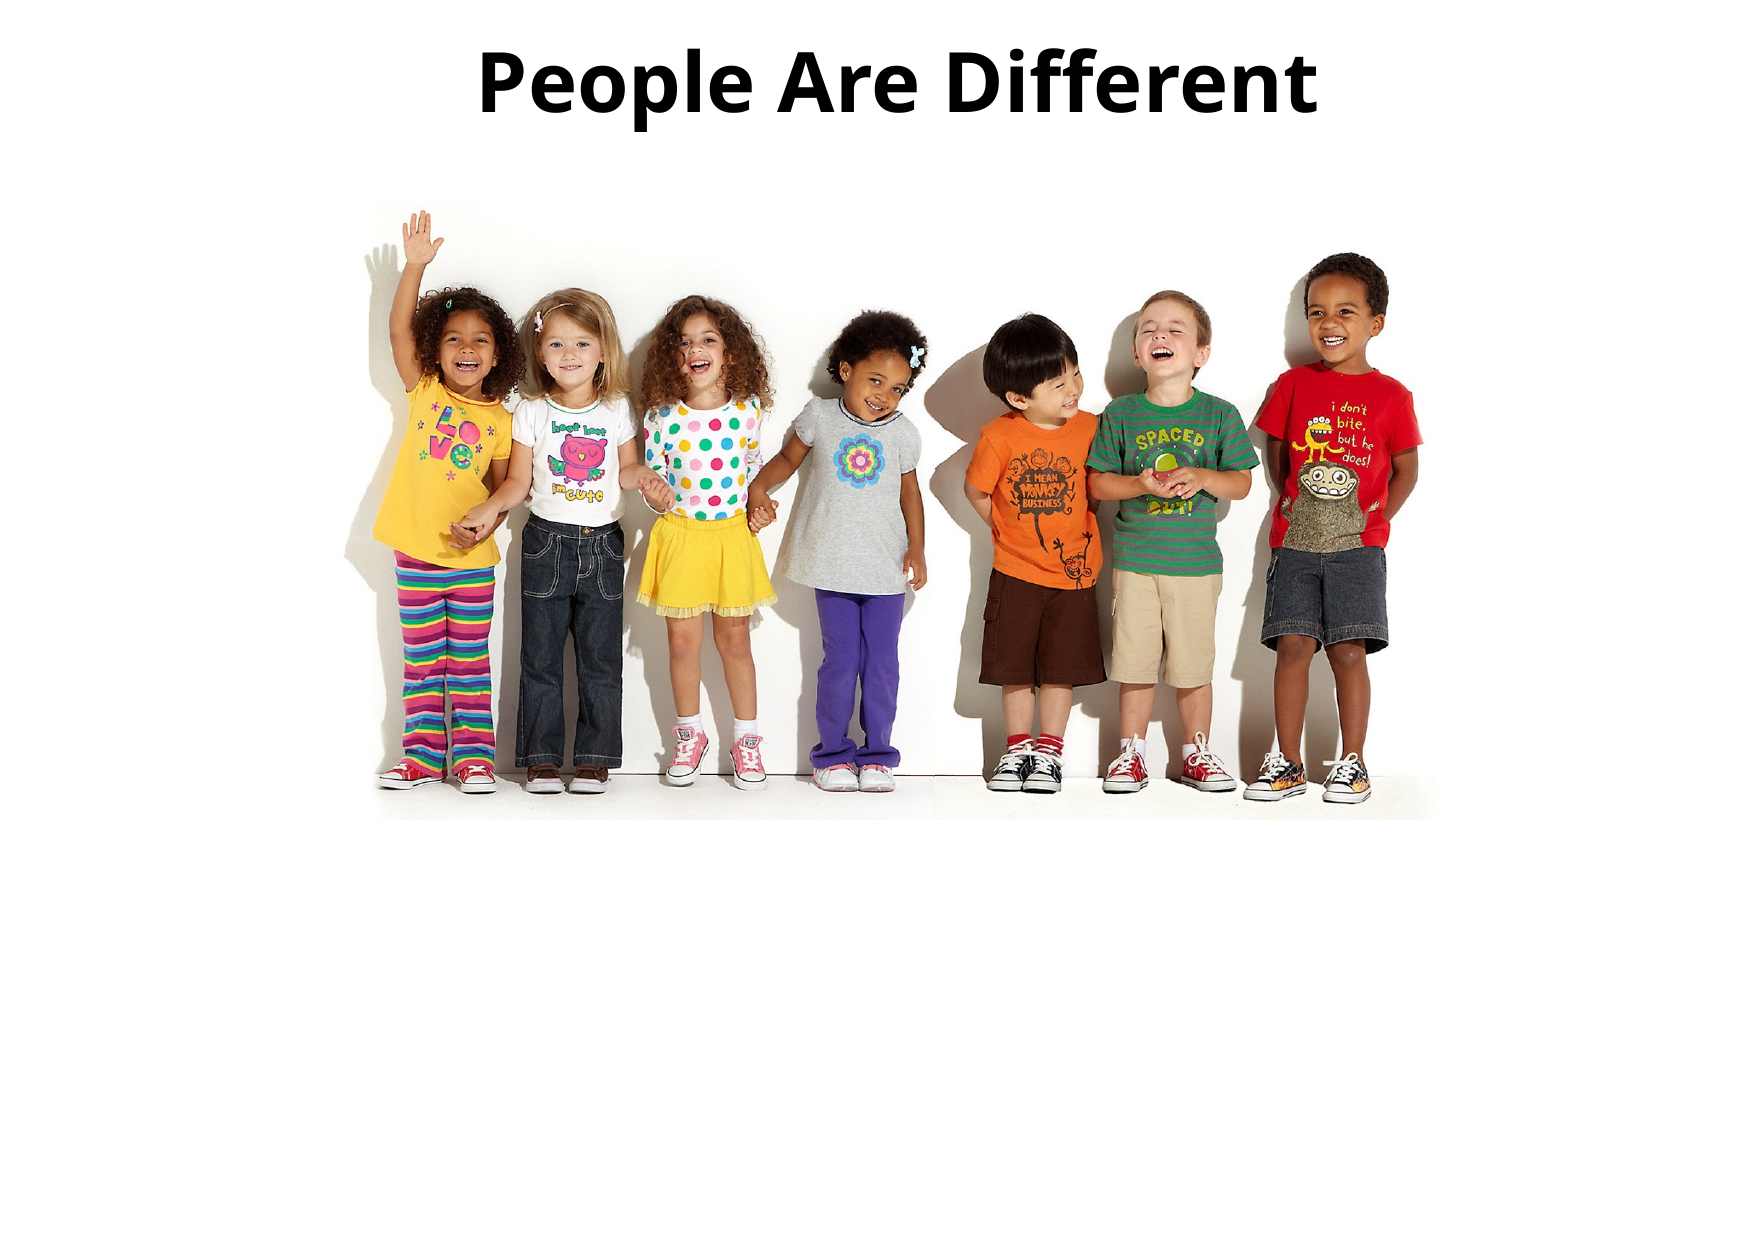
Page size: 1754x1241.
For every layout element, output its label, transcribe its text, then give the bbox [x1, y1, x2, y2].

text People Are Different [96, 23, 1699, 137]
picture [309, 201, 1464, 820]
